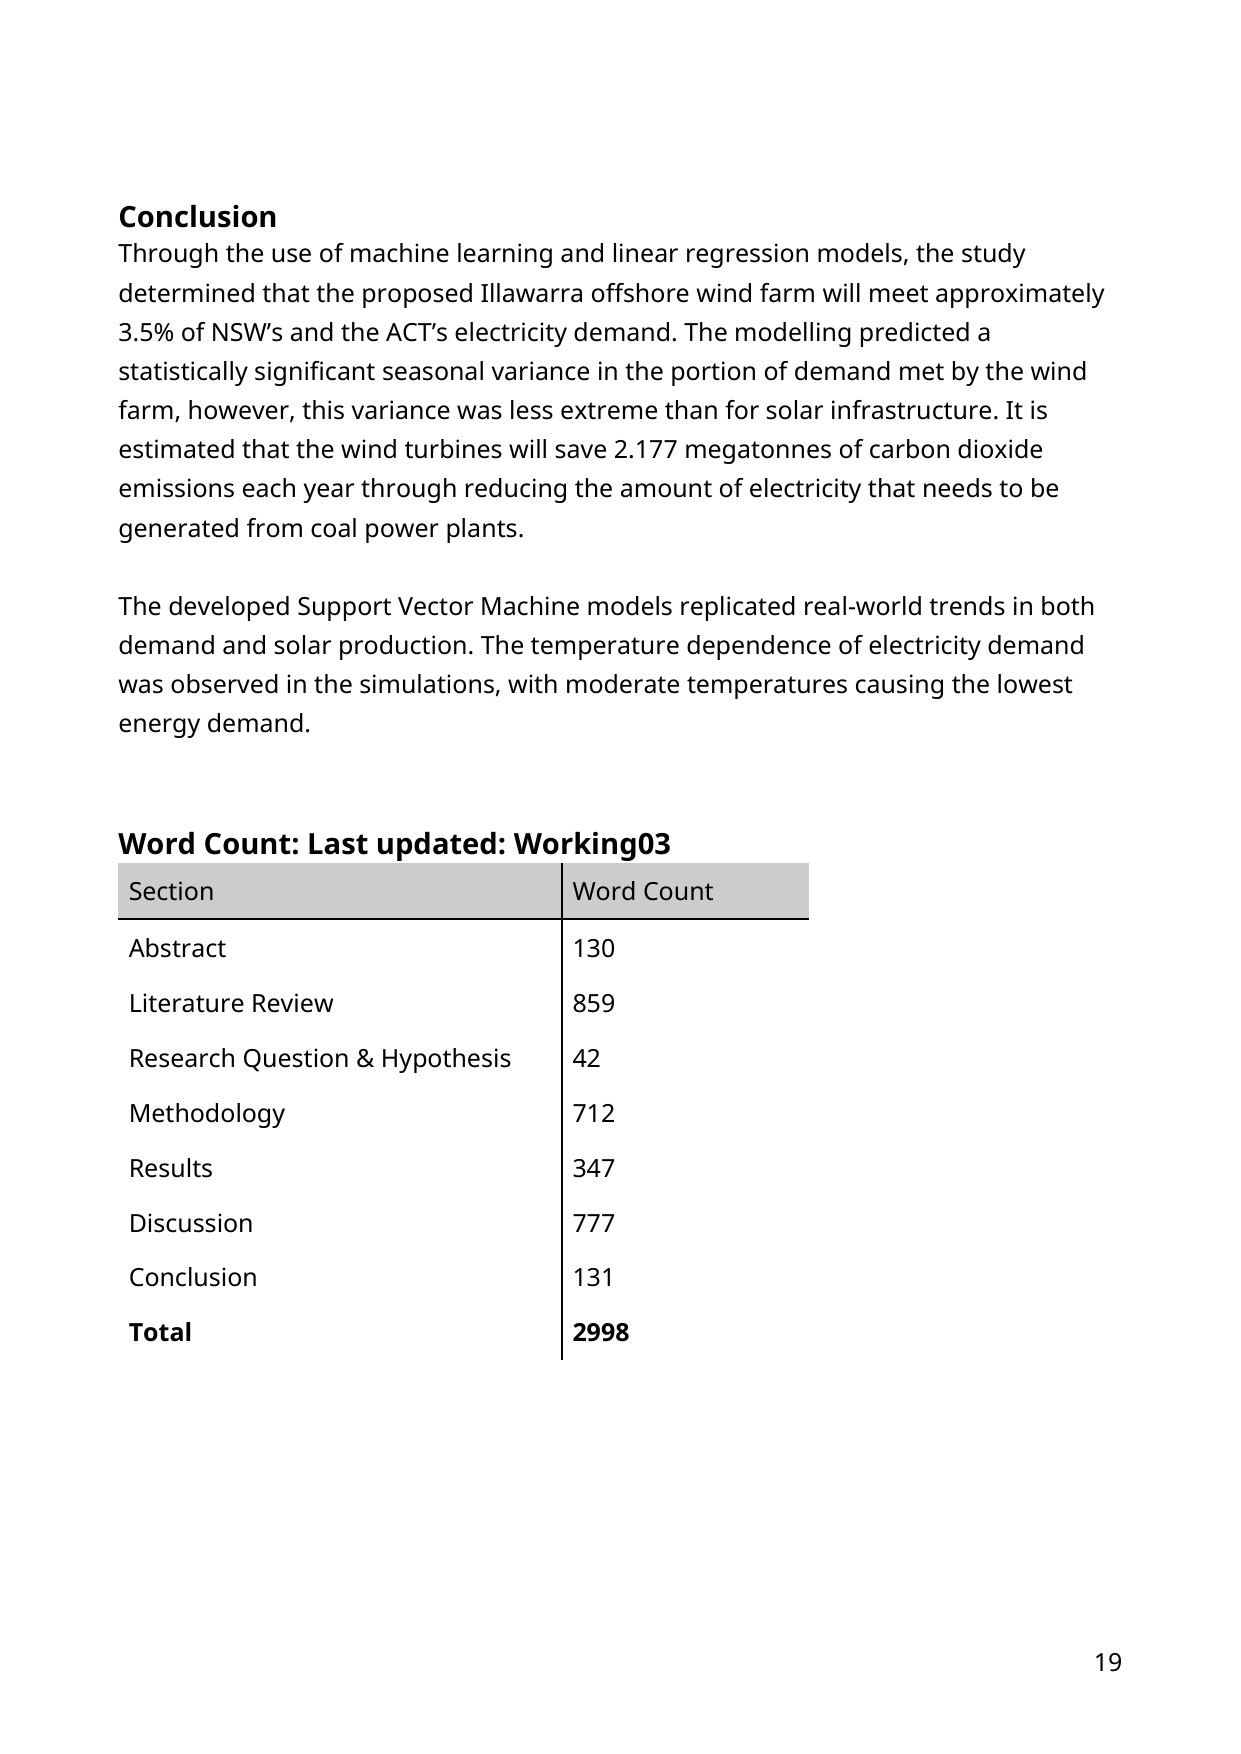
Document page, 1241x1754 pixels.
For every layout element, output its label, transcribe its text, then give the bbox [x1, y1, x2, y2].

subtitle Word Count: Last updated: Working03 [118, 823, 1122, 863]
table_header Word Count [563, 863, 809, 918]
table_cell 131 [563, 1250, 809, 1304]
table_cell Results [118, 1140, 561, 1195]
table_cell Total [118, 1305, 561, 1359]
table_header Section [118, 863, 561, 918]
table_cell 130 [563, 920, 809, 975]
table_cell Abstract [118, 920, 561, 975]
table_cell 42 [563, 1030, 809, 1085]
table_cell Discussion [118, 1195, 561, 1250]
table_cell Methodology [118, 1085, 561, 1140]
table_cell Research Question & Hypothesis [118, 1030, 561, 1085]
table_cell 2998 [563, 1305, 809, 1359]
subtitle Conclusion [118, 196, 1122, 236]
table_cell 777 [563, 1195, 809, 1250]
table_cell Conclusion [118, 1250, 561, 1304]
text The developed Support Vector Machine models replicated real-world trends in both demand and solar production. The temperature dependence of electricity demand was observed in the simulations, with moderate temperatures causing the lowest energy demand. [118, 588, 1122, 740]
table_cell 712 [563, 1085, 809, 1140]
table_cell 347 [563, 1140, 809, 1195]
table_cell Literature Review [118, 975, 561, 1030]
text Through the use of machine learning and linear regression models, the study determined that the proposed Illawarra offshore wind farm will meet approximately 3.5% of NSW’s and the ACT’s electricity demand. The modelling predicted a statistically significant seasonal variance in the portion of demand met by the wind farm, however, this variance was less extreme than for solar infrastructure. It is estimated that the wind turbines will save 2.177 megatonnes of carbon dioxide emissions each year through reducing the amount of electricity that needs to be generated from coal power plants. [118, 236, 1122, 544]
table_cell 859 [563, 975, 809, 1030]
